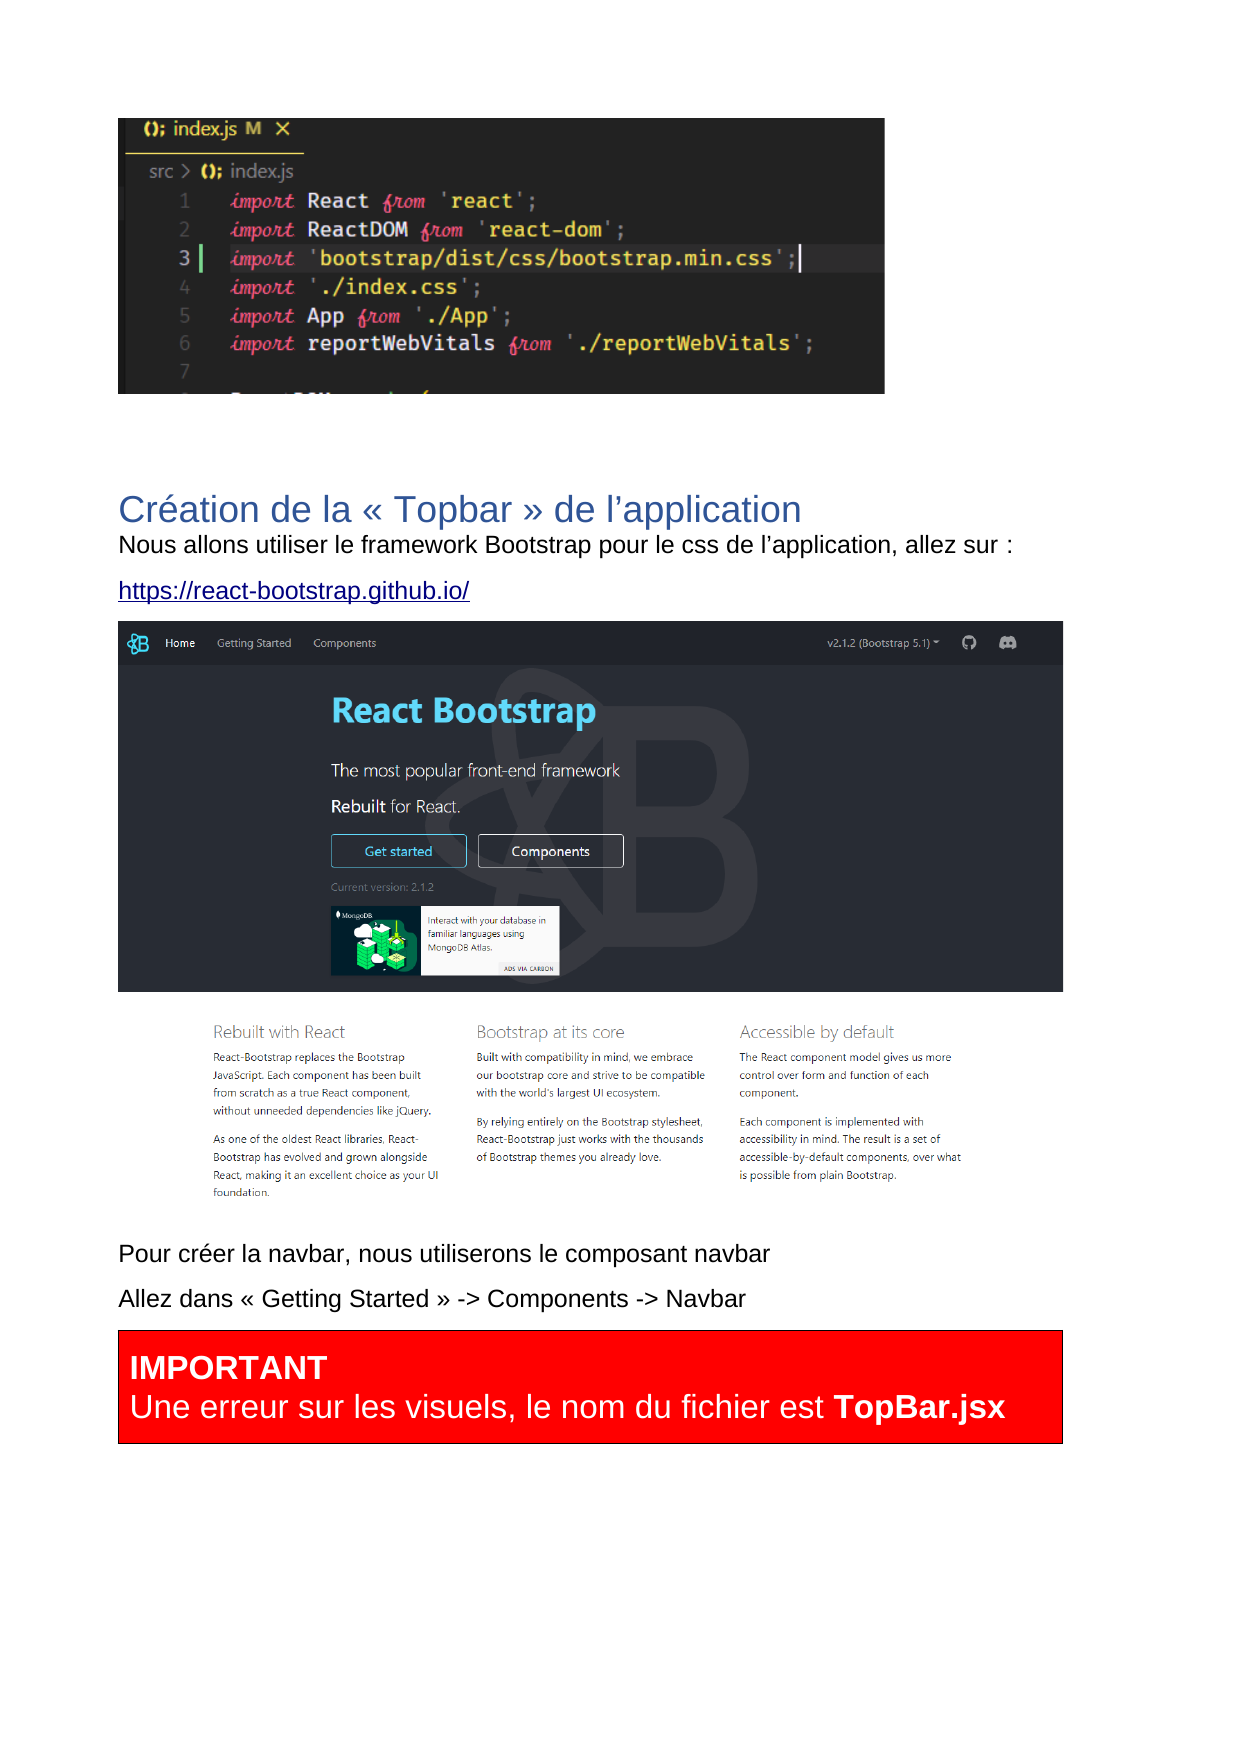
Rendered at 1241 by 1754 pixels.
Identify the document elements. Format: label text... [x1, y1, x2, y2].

text Pour créer la navbar, nous utiliserons le composant navbar [118, 1239, 1122, 1268]
text https://react-bootstrap.github.io/ [118, 576, 1122, 604]
subtitle Création de la « Topbar » de l’application [118, 487, 1122, 530]
picture [118, 118, 885, 394]
text Nous allons utiliser le framework Bootstrap pour le css de l’application, allez sur : [118, 530, 1122, 559]
picture [118, 621, 1064, 1223]
text Allez dans « Getting Started » -> Components -> Navbar [118, 1284, 1122, 1313]
table_header IMPORTANT Une erreur sur les visuels, le nom du fichier est TopBar.jsx [119, 1331, 1062, 1443]
